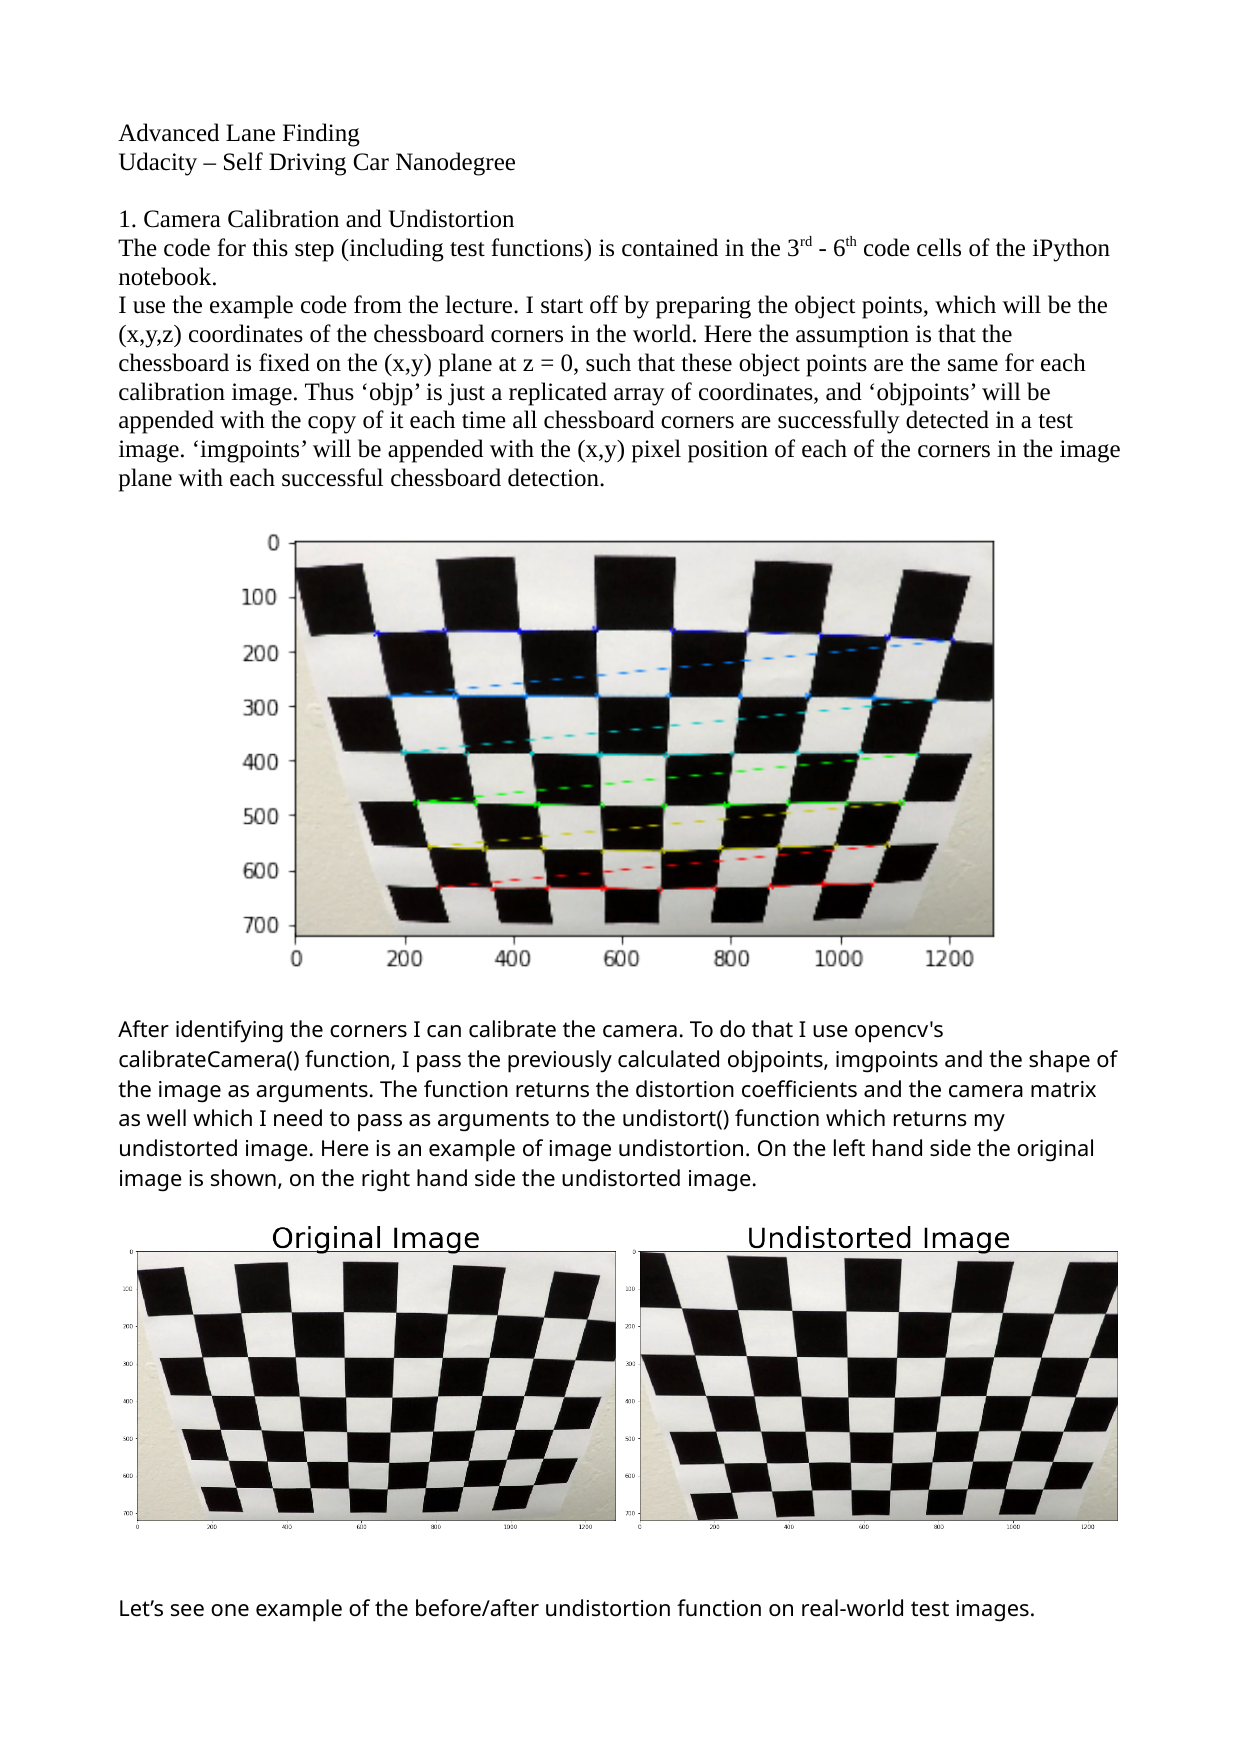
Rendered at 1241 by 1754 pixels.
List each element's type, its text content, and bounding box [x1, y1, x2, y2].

text I use the example code from the lecture. I start off by preparing the object points, which will be the (x,y,z) coordinates of the chessboard corners in the world. Here the assumption is that the chessboard is fixed on the (x,y) plane at z = 0, such that these object points are the same for each calibration image. Thus ‘objp’ is just a replicated array of coordinates, and ‘objpoints’ will be appended with the copy of it each time all chessboard corners are successfully detected in a test image. ‘imgpoints’ will be appended with the (x,y) pixel position of each of the corners in the image plane with each successful chessboard detection. [118, 291, 1122, 492]
text 1. Camera Calibration and Undistortion [118, 204, 1122, 233]
picture [118, 1222, 1123, 1534]
text Advanced Lane Finding [118, 118, 1122, 147]
picture [226, 520, 1014, 986]
text After identifying the corners I can calibrate the camera. To do that I use opencv's calibrateCamera() function, I pass the previously calculated objpoints, imgpoints and the shape of the image as arguments. The function returns the distortion coefficients and the camera matrix as well which I need to pass as arguments to the undistort() function which returns my undistorted image. Here is an example of image undistortion. On the left hand side the original image is shown, on the right hand side the undistorted image. [118, 1014, 1122, 1193]
text Udacity – Self Driving Car Nanodegree [118, 147, 1122, 176]
text The code for this step (including test functions) is contained in the 3rd - 6th code cells of the iPython notebook. [118, 233, 1122, 291]
text Let’s see one example of the before/after undistortion function on real-world test images. [118, 1593, 1122, 1623]
